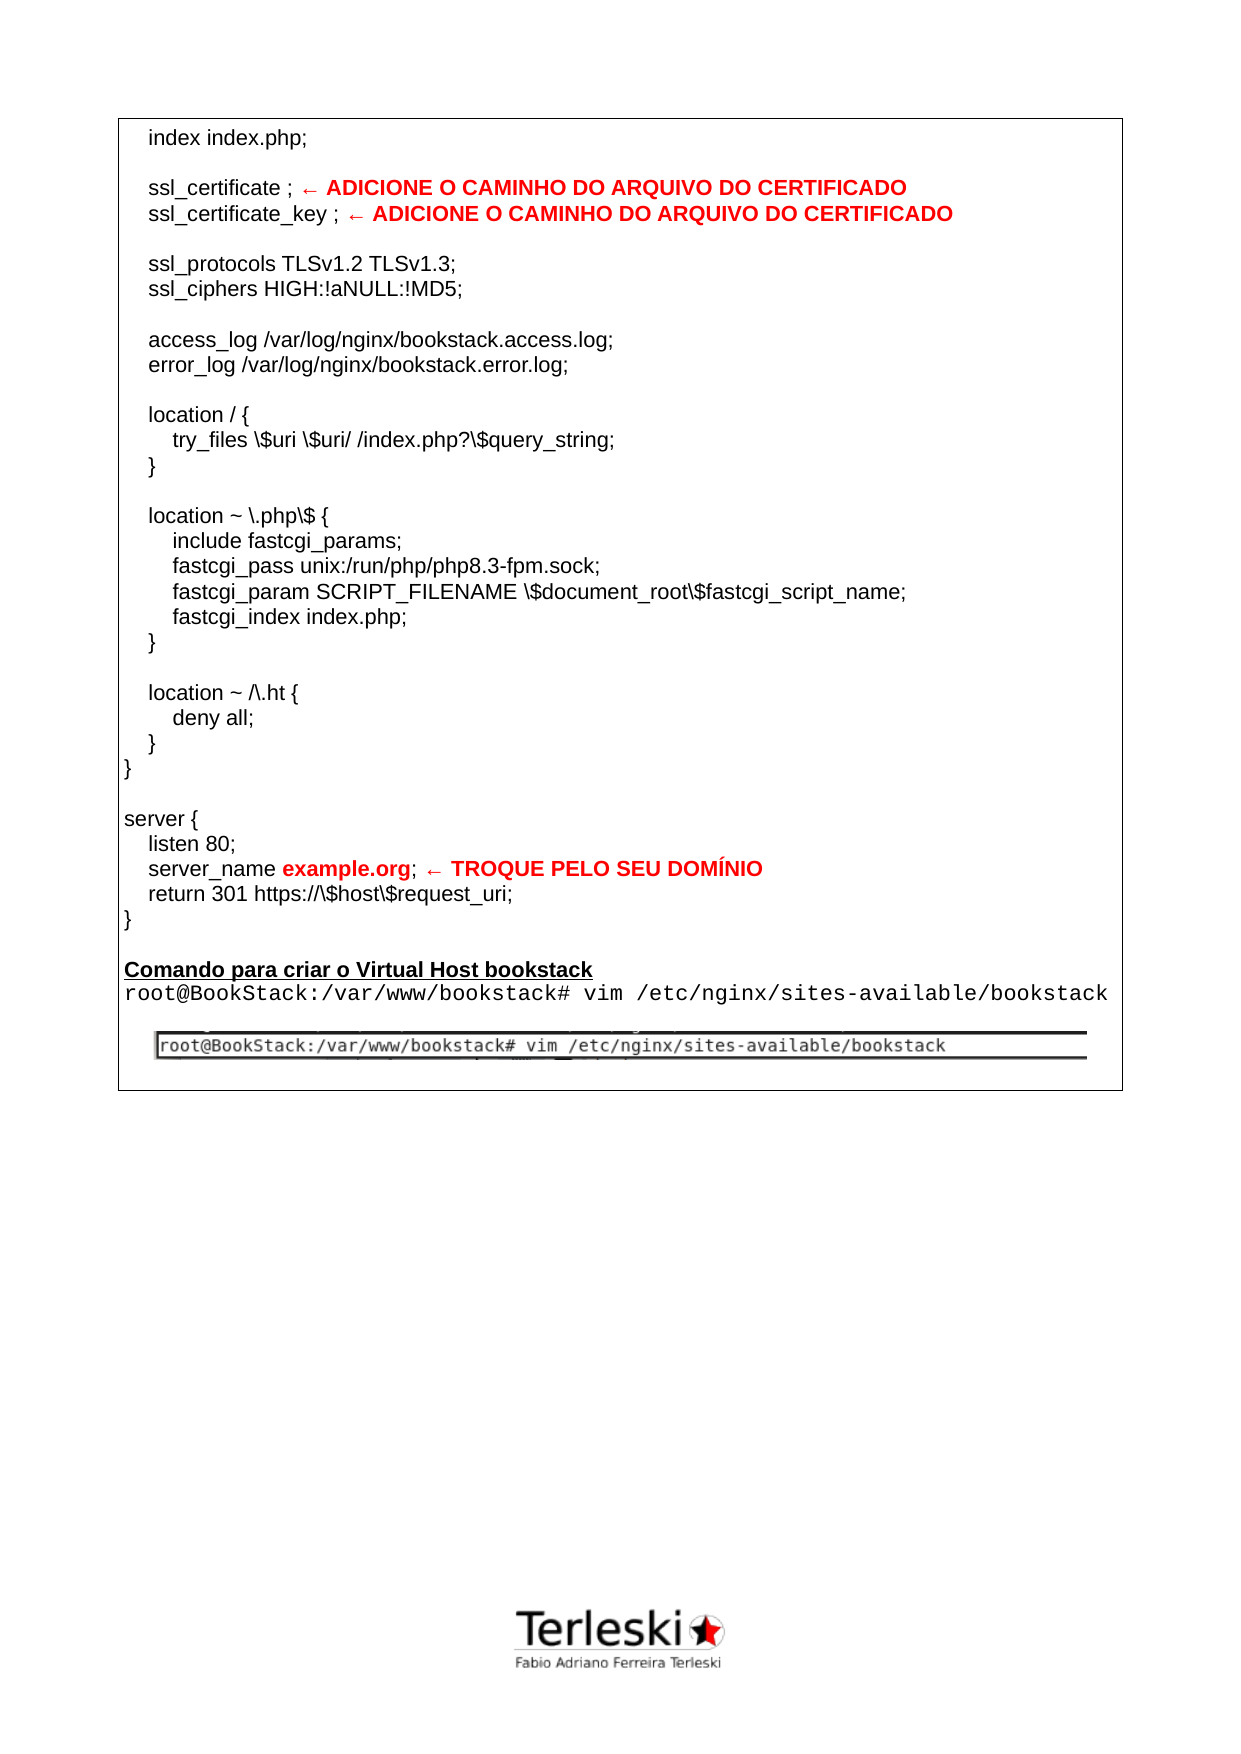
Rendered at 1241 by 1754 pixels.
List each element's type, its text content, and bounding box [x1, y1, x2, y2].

picture [153, 1031, 1087, 1060]
picture [513, 1607, 727, 1673]
table_header index index.php; ssl_certificate ; ← ADICIONE O CAMINHO DO ARQUIVO DO CERTIFICADO ssl_certificate_key ; ← ADICIONE O CAMINHO DO ARQUIVO DO CERTIFICADO ssl_protocols TLSv1.2 TLSv1.3; ssl_ciphers HIGH:!aNULL:!MD5; access_log /var/log/nginx/bookstack.access.log; error_log /var/log/nginx/bookstack.error.log; location / { try_files \$uri \$uri/ /index.php?\$query_string; } location ~ \.php\$ { include fastcgi_params; fastcgi_pass unix:/run/php/php8.3-fpm.sock; fastcgi_param SCRIPT_FILENAME \$document_root\$fastcgi_script_name; fastcgi_index index.php; } location ~ /\.ht { deny all; } } server { listen 80; server_name example.org; ← TROQUE PELO SEU DOMÍNIO return 301 https://\$host\$request_uri; } Comando para criar o Virtual Host bookstack root@BookStack:/var/www/bookstack# vim /etc/nginx/sites-available/bookstack [119, 119, 1122, 1090]
